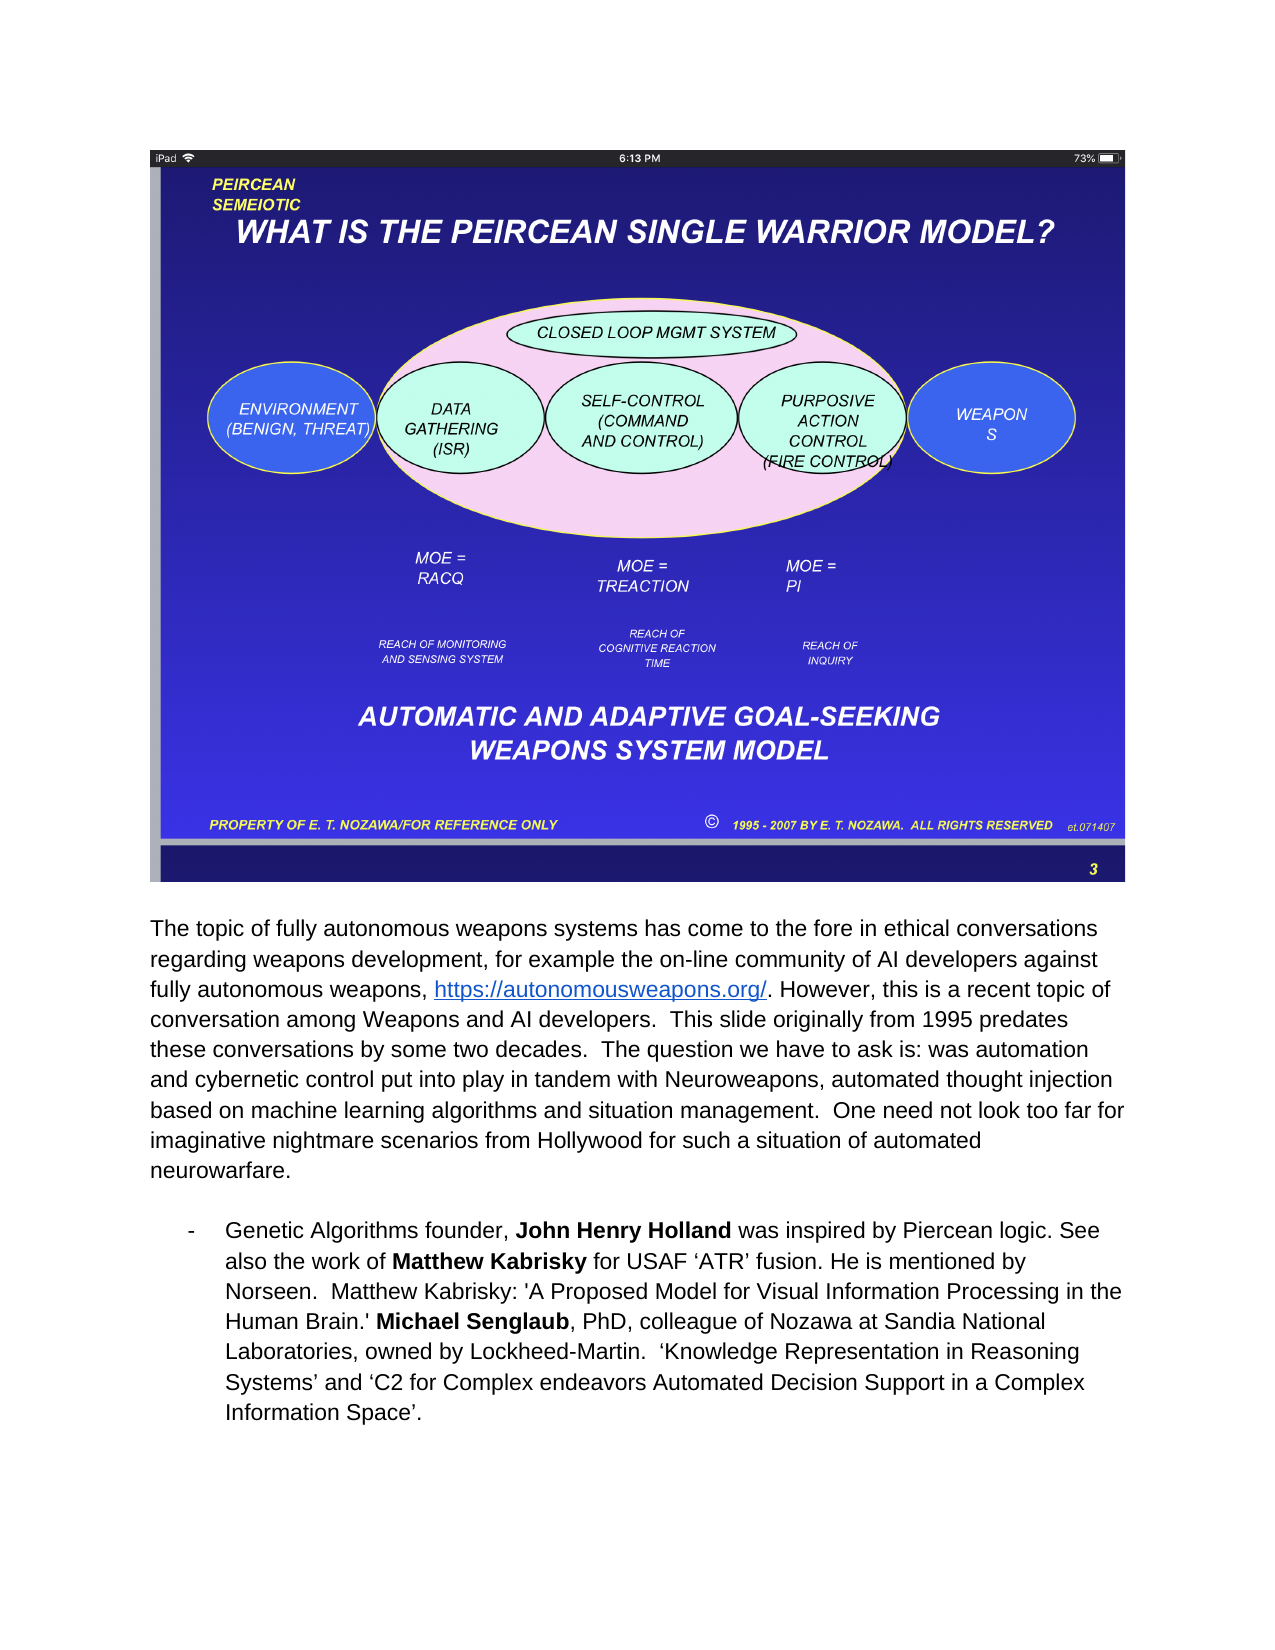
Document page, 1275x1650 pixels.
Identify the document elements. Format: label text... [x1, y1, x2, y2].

text The topic of fully autonomous weapons systems has come to the fore in ethical conversations regarding weapons development, for example the on-line community of AI developers against fully autonomous weapons, https://autonomousweapons.org/. However, this is a recent topic of conversation among Weapons and AI developers. This slide originally from 1995 predates these conversations by some two decades. The question we have to ask is: was automation and cybernetic control put into play in tandem with Neuroweapons, automated thought injection based on machine learning algorithms and situation management. One need not look too far for imaginative nightmare scenarios from Hollywood for such a situation of automated neurowarfare. [150, 915, 1125, 1183]
picture [150, 150, 1125, 882]
list Genetic Algorithms founder, John Henry Holland was inspired by Piercean logic. See also the work of Matthew Kabrisky for USAF ‘ATR’ fusion. He is mentioned by Norseen. Matthew Kabrisky: 'A Proposed Model for Visual Information Processing in the Human Brain.' Michael Senglaub, PhD, colleague of Nozawa at Sandia National Laboratories, owned by Lockheed-Martin. ‘Knowledge Representation in Reasoning Systems’ and ‘C2 for Complex endeavors Automated Decision Support in a Complex Information Space’. [187, 1217, 1125, 1425]
